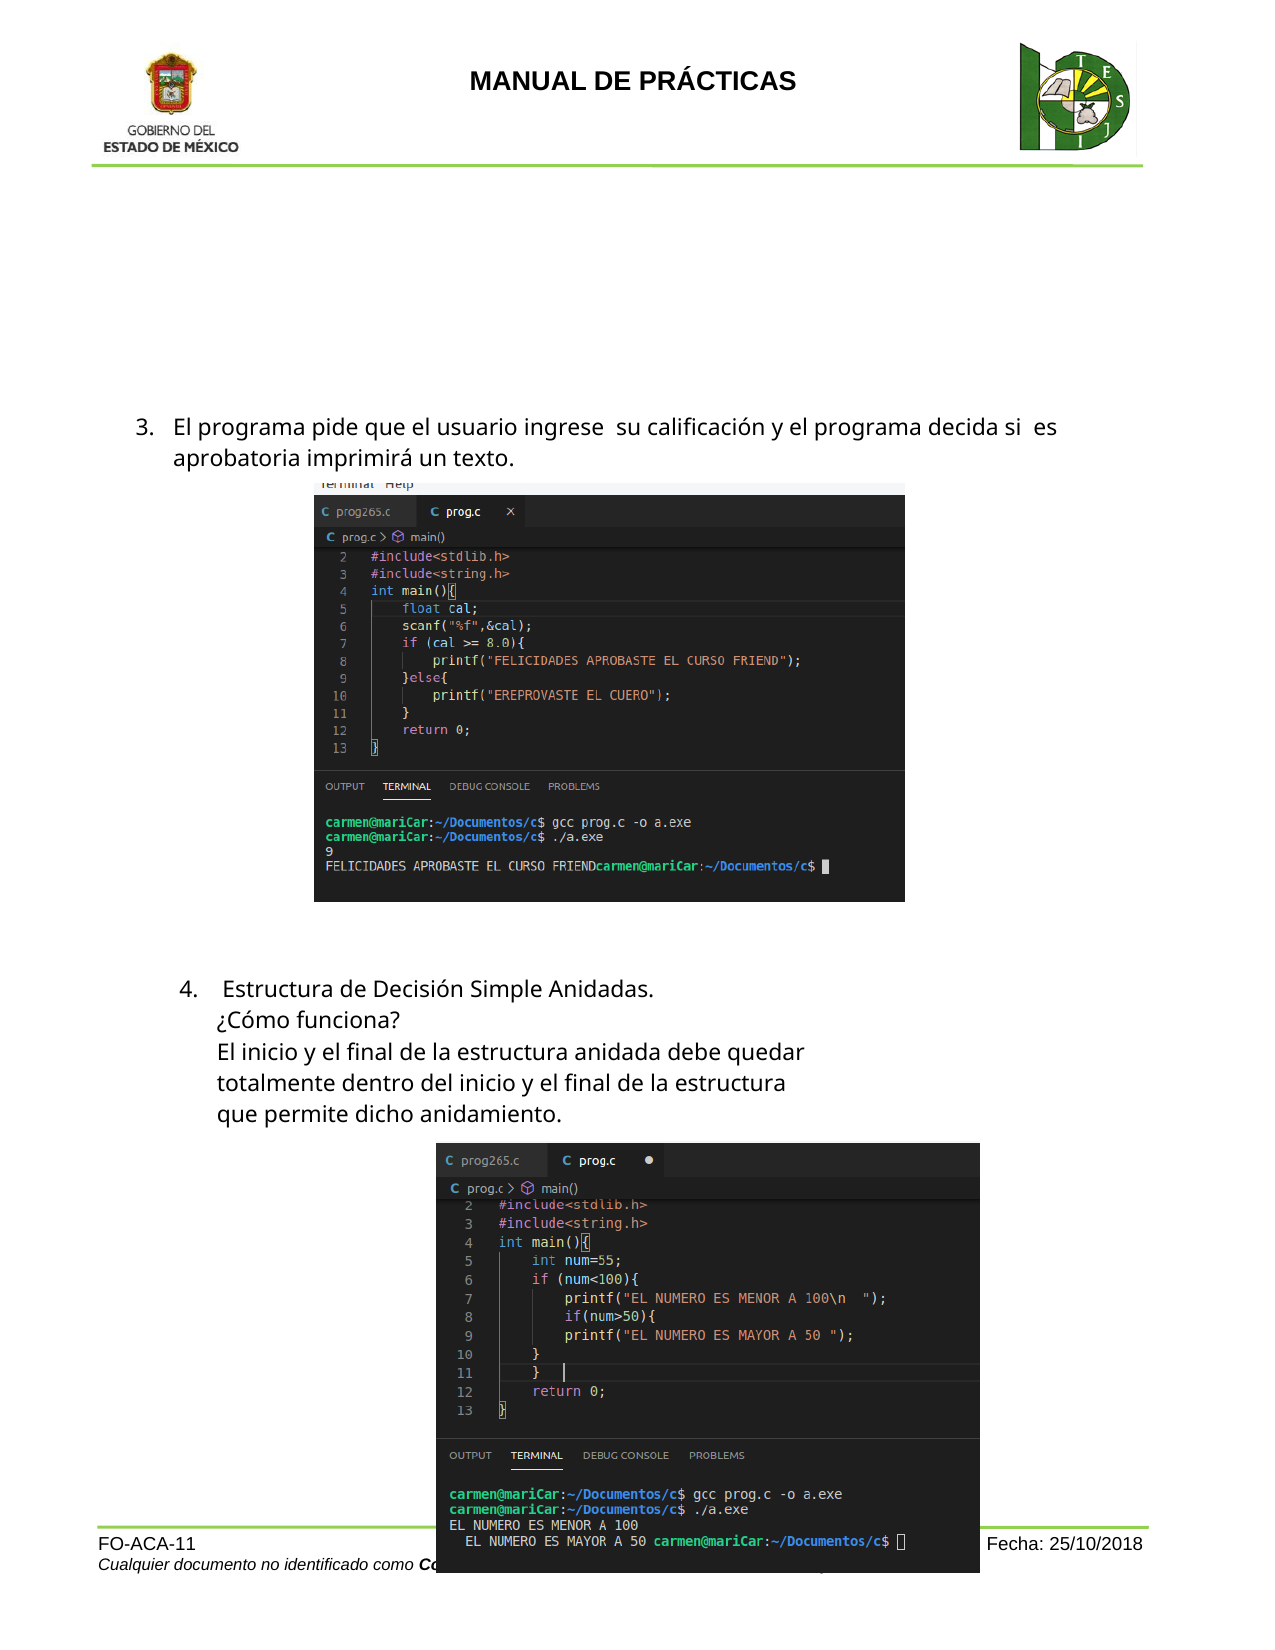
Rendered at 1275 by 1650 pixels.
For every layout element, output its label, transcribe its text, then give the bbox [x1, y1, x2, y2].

list totalmente dentro del inicio y el final de la estructura [179, 1067, 1183, 1098]
list que permite dicho anidamiento. [179, 1098, 1183, 1129]
picture [436, 1141, 980, 1573]
list El programa pide que el usuario ingrese su calificación y el programa decida si es aprobatoria imprimirá un texto. [135, 411, 1183, 473]
picture [1018, 41, 1137, 157]
picture [95, 42, 241, 161]
list ¿Cómo funciona? [179, 1004, 1183, 1036]
list 4. Estructura de Decisión Simple Anidadas. [142, 973, 1183, 1004]
picture [314, 483, 905, 902]
list El inicio y el final de la estructura anidada debe quedar [179, 1036, 1183, 1067]
